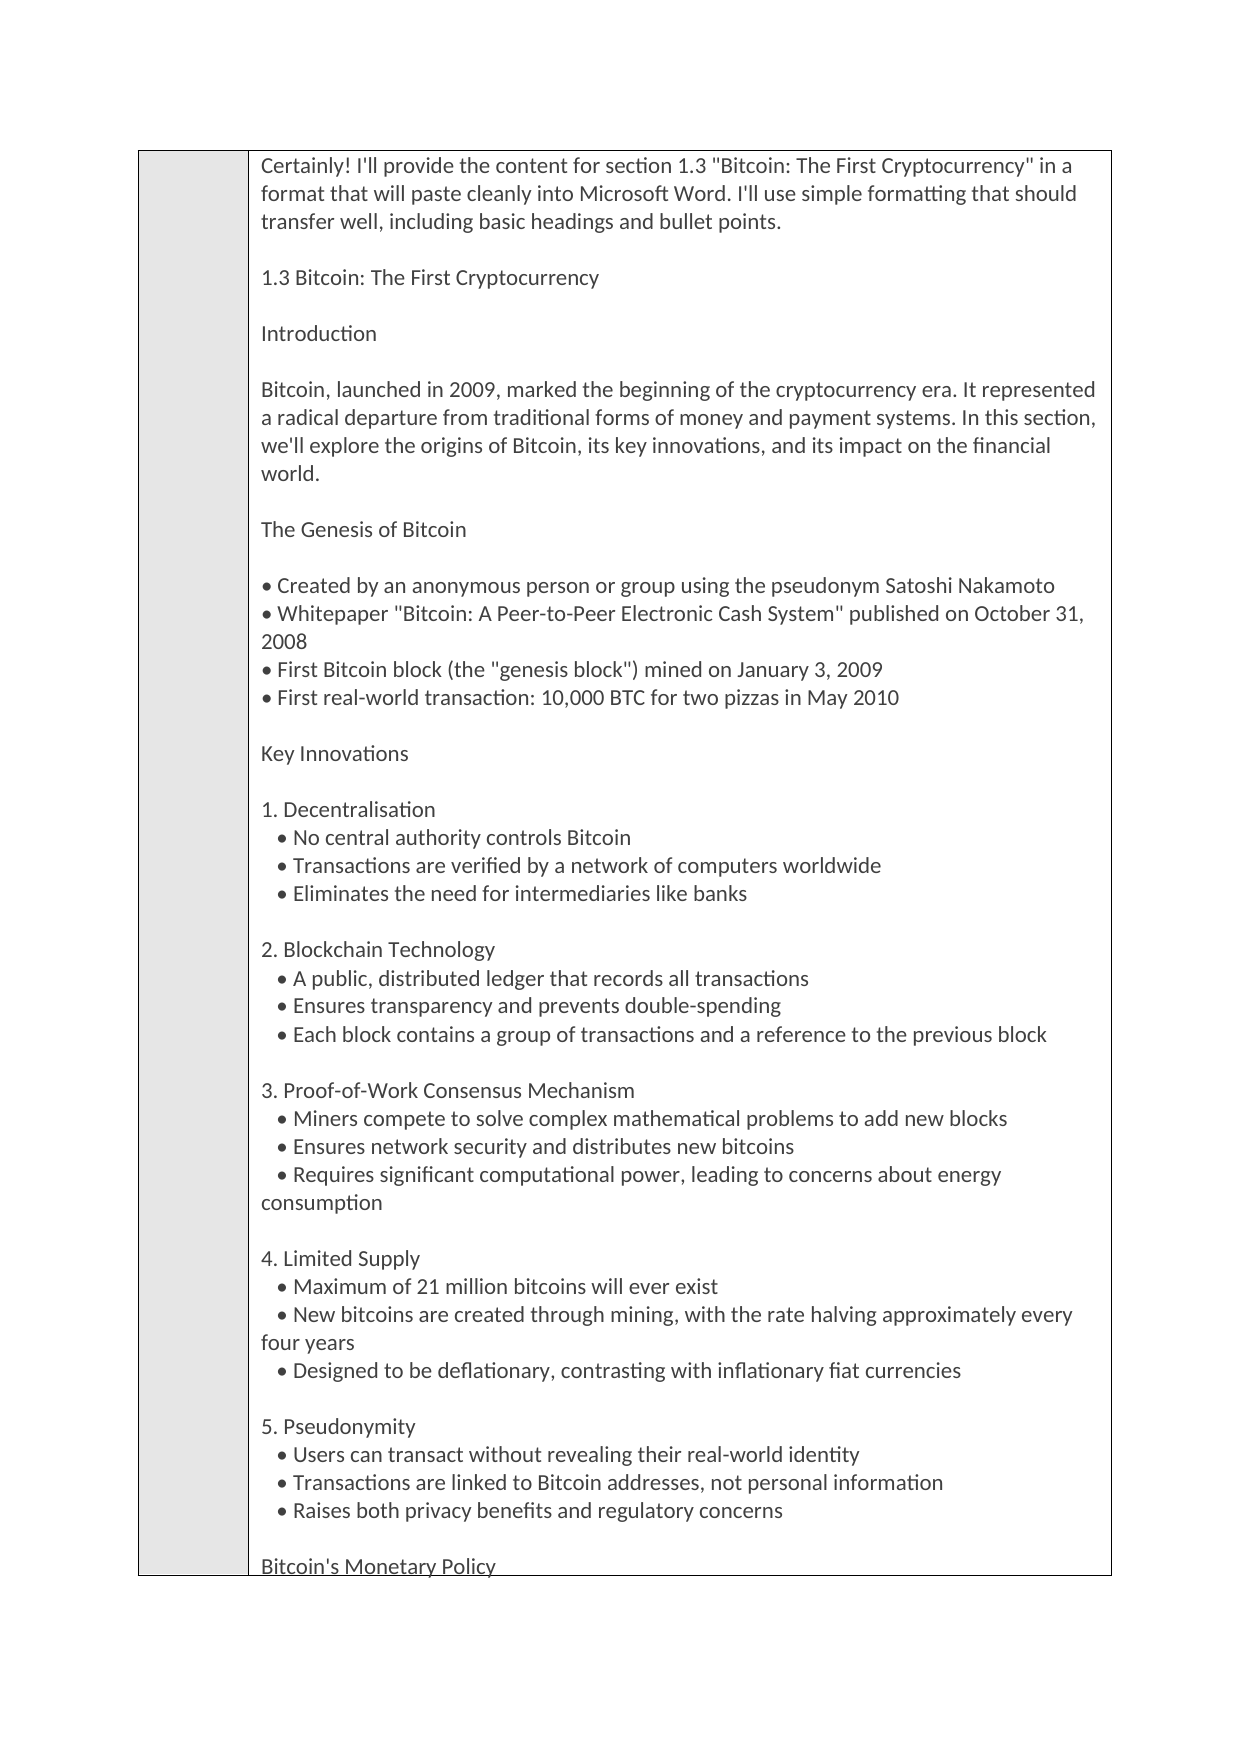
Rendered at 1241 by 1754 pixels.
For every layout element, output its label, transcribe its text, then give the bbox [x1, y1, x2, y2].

table_cell Certainly! I'll provide the content for section 1.3 "Bitcoin: The First Cryptocurrency" in a format that will paste cleanly into Microsoft Word. I'll use simple formatting that should transfer well, including basic headings and bullet points. 1.3 Bitcoin: The First Cryptocurrency Introduction Bitcoin, launched in 2009, marked the beginning of the cryptocurrency era. It represented a radical departure from traditional forms of money and payment systems. In this section, we'll explore the origins of Bitcoin, its key innovations, and its impact on the financial world. The Genesis of Bitcoin • Created by an anonymous person or group using the pseudonym Satoshi Nakamoto • Whitepaper "Bitcoin: A Peer-to-Peer Electronic Cash System" published on October 31, 2008 • First Bitcoin block (the "genesis block") mined on January 3, 2009 • First real-world transaction: 10,000 BTC for two pizzas in May 2010 Key Innovations 1. Decentralisation • No central authority controls Bitcoin • Transactions are verified by a network of computers worldwide • Eliminates the need for intermediaries like banks 2. Blockchain Technology • A public, distributed ledger that records all transactions • Ensures transparency and prevents double-spending • Each block contains a group of transactions and a reference to the previous block 3. Proof-of-Work Consensus Mechanism • Miners compete to solve complex mathematical problems to add new blocks • Ensures network security and distributes new bitcoins • Requires significant computational power, leading to concerns about energy consumption 4. Limited Supply • Maximum of 21 million bitcoins will ever exist • New bitcoins are created through mining, with the rate halving approximately every four years • Designed to be deflationary, contrasting with inflationary fiat currencies 5. Pseudonymity • Users can transact without revealing their real-world identity • Transactions are linked to Bitcoin addresses, not personal information • Raises both privacy benefits and regulatory concerns Bitcoin's Monetary Policy • Fixed supply schedule: Approximately 21 million bitcoins by the year 2140 • Block reward: Initially 50 BTC per block, halves every 210,000 blocks (roughly every 4 years) • Current block reward (as of 2024): 3.125 BTC • Halving events have historically led to increased scarcity and price volatility Notable Events in Bitcoin's History • 2013: Bitcoin price surpasses $1,000 for the first time • 2014: Mt. Gox, the largest Bitcoin exchange, collapses due to a hack • 2017: Bitcoin reaches nearly $20,000, sparking widespread media attention • 2021: El Salvador becomes the first country to adopt Bitcoin as legal tender • 2021: Bitcoin reaches an all-time high of nearly $69,000 Challenges and Controversies 1. Scalability • Bitcoin network can process only about 7 transactions per second • Led to debates and proposals for scaling solutions (e.g., Lightning Network) 2. Energy Consumption • Bitcoin mining requires significant electricity • Raises environmental concerns and debates about sustainability 3. Regulatory Issues • Different countries have taken varying approaches to regulating Bitcoin • Concerns about its use in illegal activities and tax evasion 4. Volatility • Bitcoin's price has been subject to dramatic fluctuations • Challenges its use as a stable store of value or medium of exchange Bitcoin's Impact and Legacy • Sparked the creation of thousands of other cryptocurrencies and blockchain projects • Challenged traditional notions of money and financial systems • Attracted significant institutional interest and investment • Influenced discussions about monetary policy and the role of central banks • Demonstrated the potential of blockchain technology beyond just digital currency Conclusion Bitcoin represents a groundbreaking innovation in the history of money and technology. While it continues to face challenges and scepticism, its impact on finance, technology, and even societal discussions about the nature of money is undeniable. As the first and most well-known cryptocurrency, Bitcoin has paved the way for a new era of digital finance and decentralised systems. [249, 151, 1111, 1574]
table_cell Text Content [139, 151, 248, 1574]
